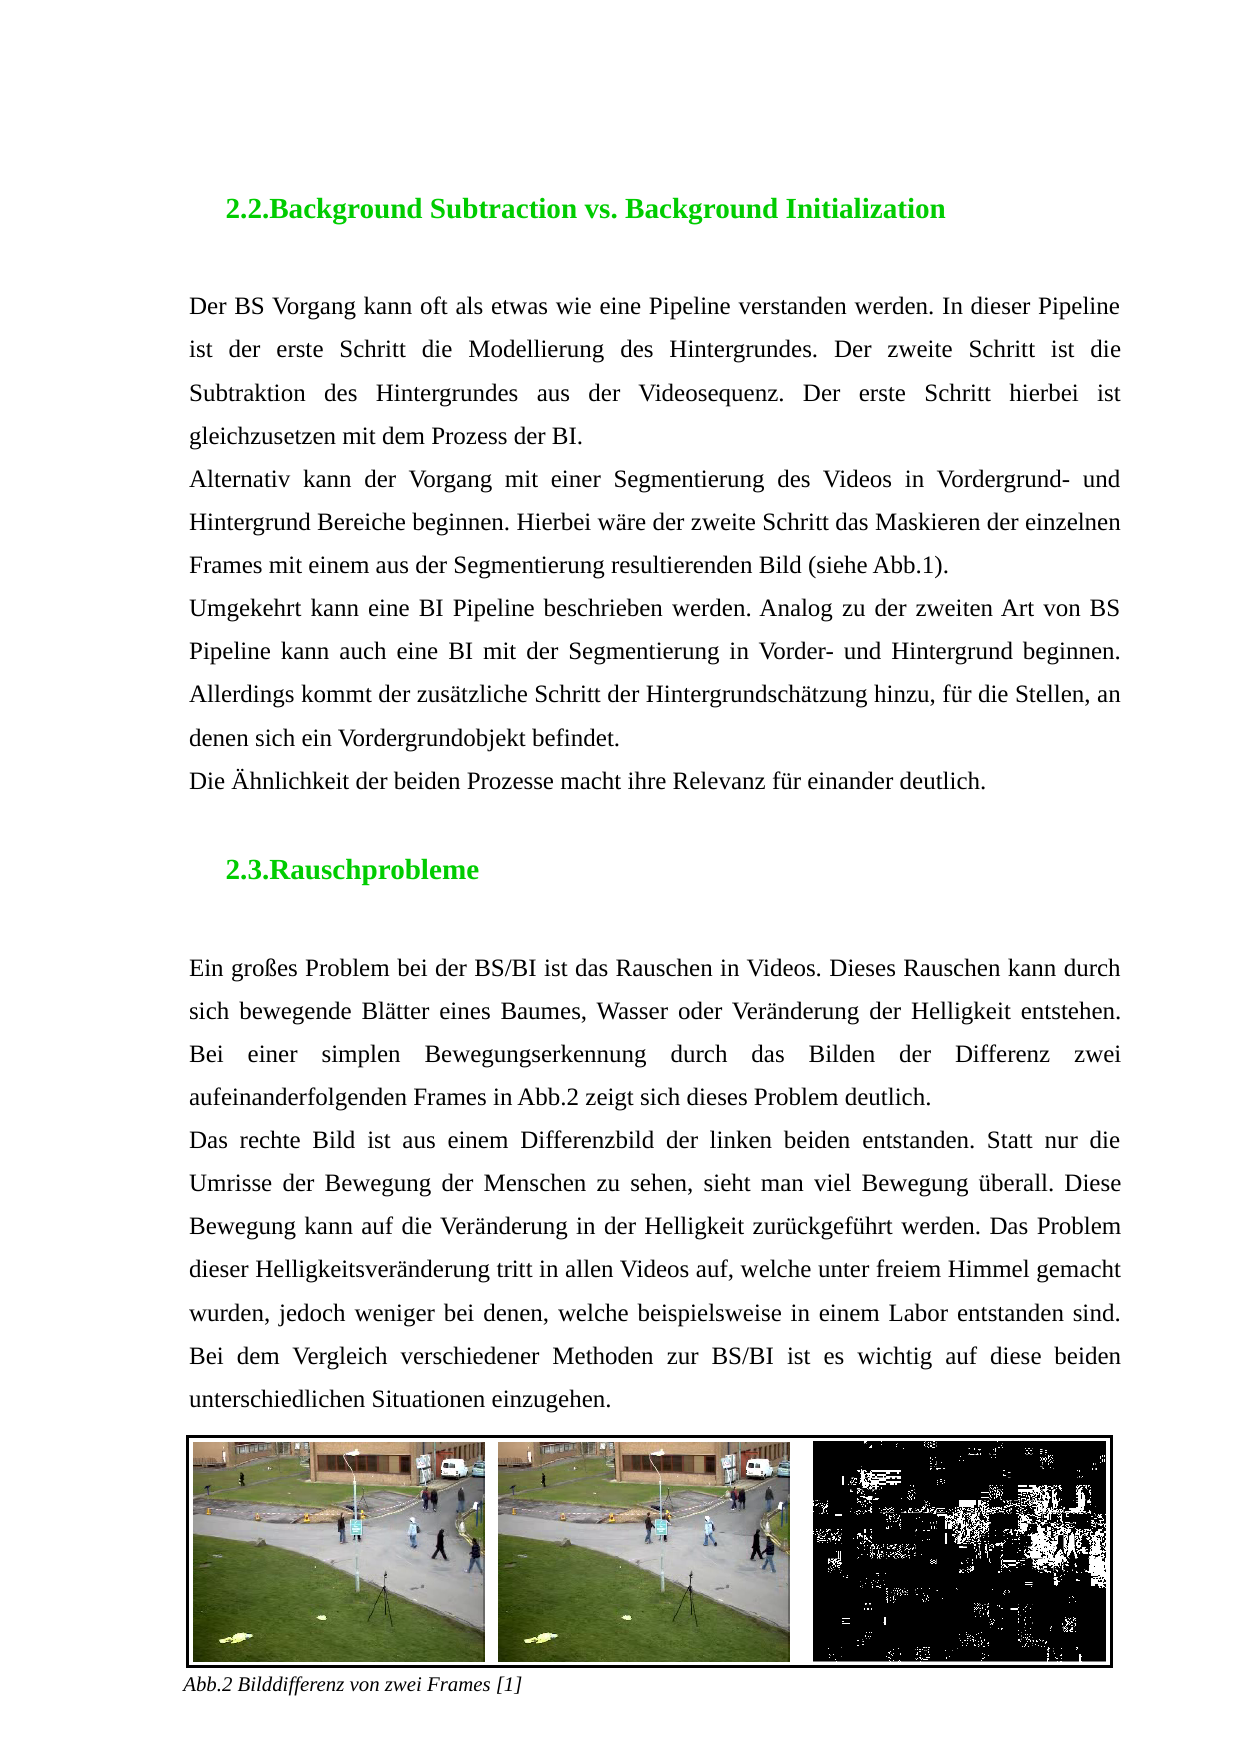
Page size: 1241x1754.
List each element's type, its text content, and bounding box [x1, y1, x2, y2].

text Umgekehrt kann eine BI Pipeline beschrieben werden. Analog zu der zweiten Art von BS Pipeline kann auch eine BI mit der Segmentierung in Vorder- und Hintergrund beginnen. Allerdings kommt der zusätzliche Schritt der Hintergrundschätzung hinzu, für die Stellen, an denen sich ein Vordergrundobjekt befindet. [189, 593, 1122, 751]
text [183, 1420, 1128, 1433]
picture [183, 1433, 1117, 1673]
text 2.2.Background Subtraction vs. Background Initialization [189, 191, 1122, 224]
text Alternativ kann der Vorgang mit einer Segmentierung des Videos in Vordergrund- und Hintergrund Bereiche beginnen. Hierbei wäre der zweite Schritt das Maskieren der einzelnen Frames mit einem aus der Segmentierung resultierenden Bild (siehe Abb.1). [189, 464, 1122, 579]
text Ein großes Problem bei der BS/BI ist das Rauschen in Videos. Dieses Rauschen kann durch sich bewegende Blätter eines Baumes, Wasser oder Veränderung der Helligkeit entstehen. Bei einer simplen Bewegungserkennung durch das Bilden der Differenz zwei aufeinanderfolgenden Frames in Abb.2 zeigt sich dieses Problem deutlich. [189, 953, 1122, 1111]
text Abb.2 Bilddifferenz von zwei Frames [1] [183, 1433, 1128, 1696]
text Der BS Vorgang kann oft als etwas wie eine Pipeline verstanden werden. In dieser Pipeline ist der erste Schritt die Modellierung des Hintergrundes. Der zweite Schritt ist die Subtraktion des Hintergrundes aus der Videosequenz. Der erste Schritt hierbei ist gleichzusetzen mit dem Prozess der BI. [189, 291, 1122, 449]
text 2.3.Rauschprobleme [189, 852, 1122, 886]
text Die Ähnlichkeit der beiden Prozesse macht ihre Relevanz für einander deutlich. [189, 766, 1122, 794]
text Das rechte Bild ist aus einem Differenzbild der linken beiden entstanden. Statt nur die Umrisse der Bewegung der Menschen zu sehen, sieht man viel Bewegung überall. Diese Bewegung kann auf die Veränderung in der Helligkeit zurückgeführt werden. Das Problem dieser Helligkeitsveränderung tritt in allen Videos auf, welche unter freiem Himmel gemacht wurden, jedoch weniger bei denen, welche beispielsweise in einem Labor entstanden sind. Bei dem Vergleich verschiedener Methoden zur BS/BI ist es wichtig auf diese beiden unterschiedlichen Situationen einzugehen. [189, 1125, 1122, 1413]
